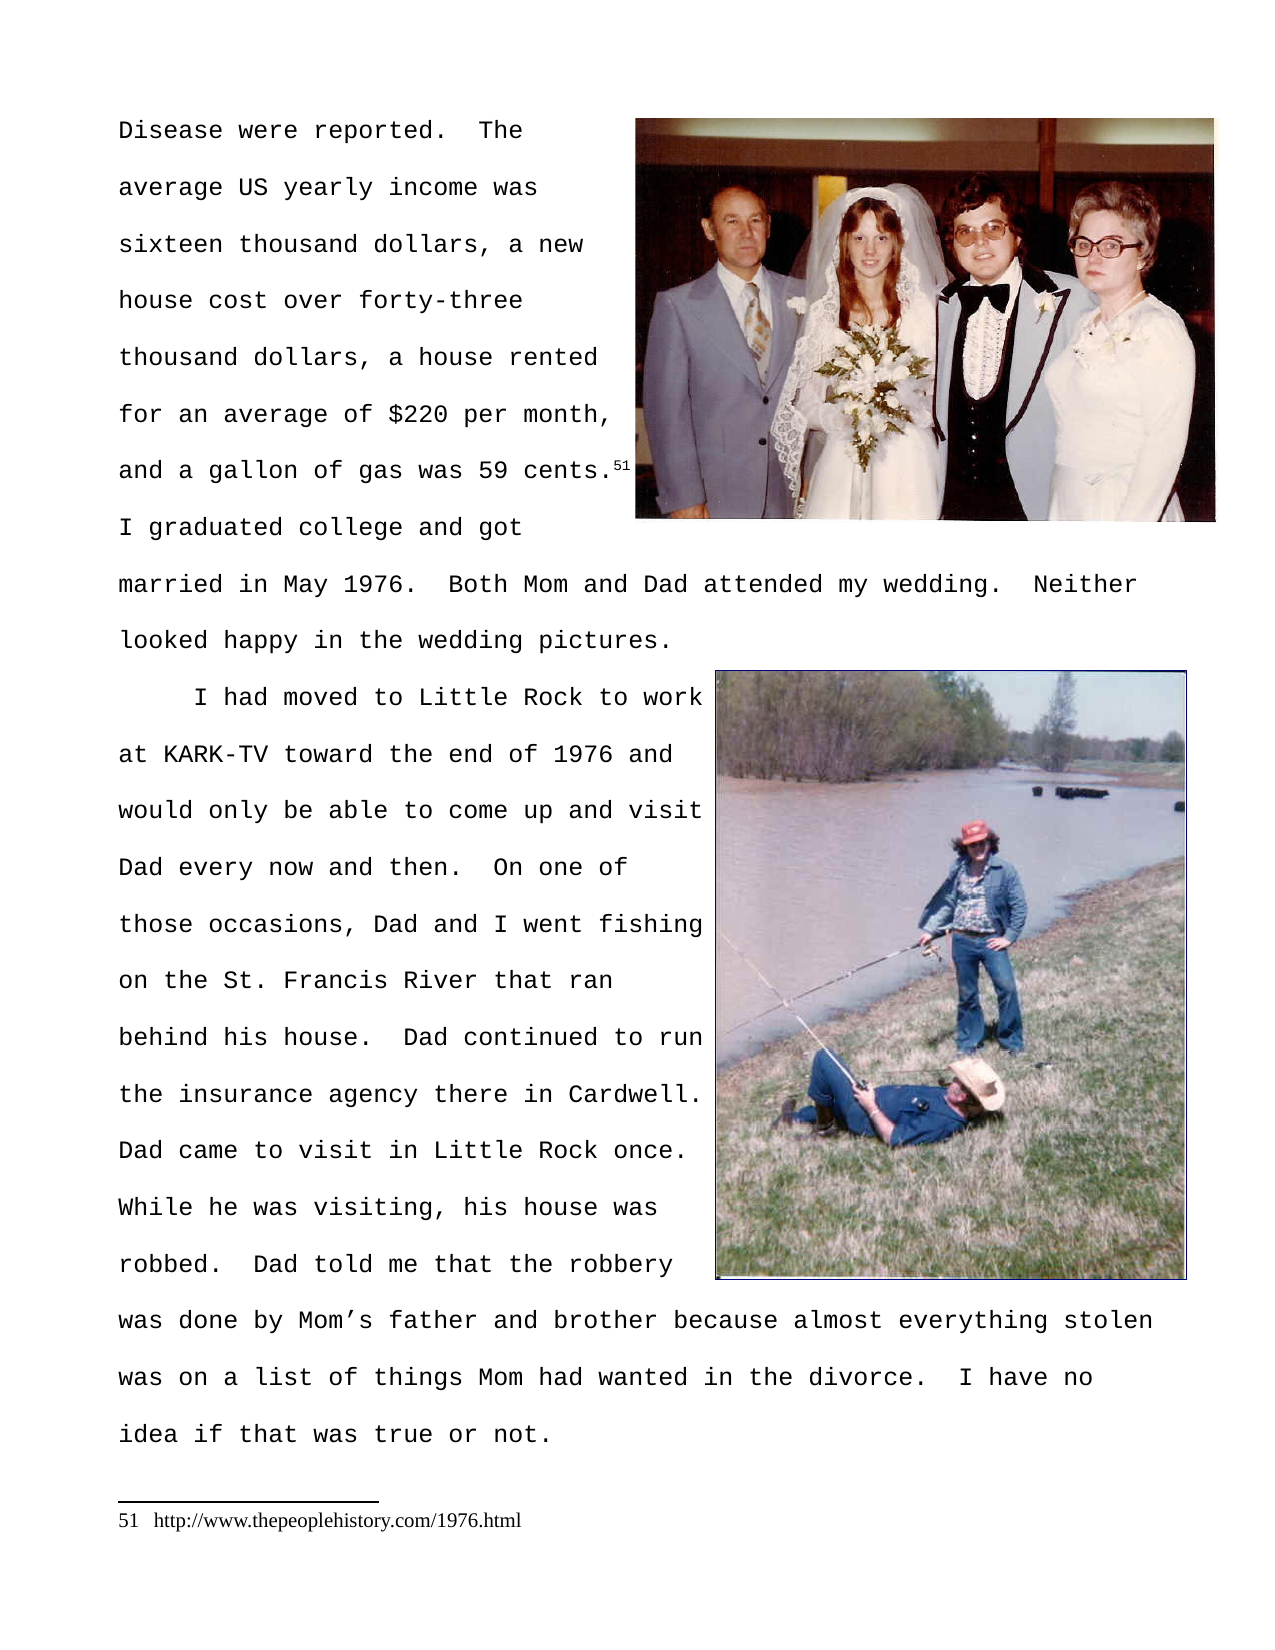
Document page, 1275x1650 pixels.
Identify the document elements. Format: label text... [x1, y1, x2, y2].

text http://www.thepeoplehistory.com/1976.html [118, 1508, 1157, 1532]
text Disease were reported. The average US yearly income was sixteen thousand dollars, a new house cost over forty-three thousand dollars, a house rented for an average of $220 per month, and a gallon of gas was 59 cents. I graduated college and got married in May 1976. Both Mom and Dad attended my wedding. Neither looked happy in the wedding pictures. [118, 118, 1157, 656]
picture [716, 671, 1186, 1279]
text I had moved to Little Rock to work at KARK-TV toward the end of 1976 and would only be able to come up and visit Dad every now and then. On one of those occasions, Dad and I went fishing on the St. Francis River that ran behind his house. Dad continued to run the insurance agency there in Cardwell. Dad came to visit in Little Rock once. While he was visiting, his house was robbed. Dad told me that the robbery was done by Mom’s father and brother because almost everything stolen was on a list of things Mom had wanted in the divorce. I have no idea if that was true or not. [118, 685, 1157, 1450]
picture [635, 118, 1219, 523]
